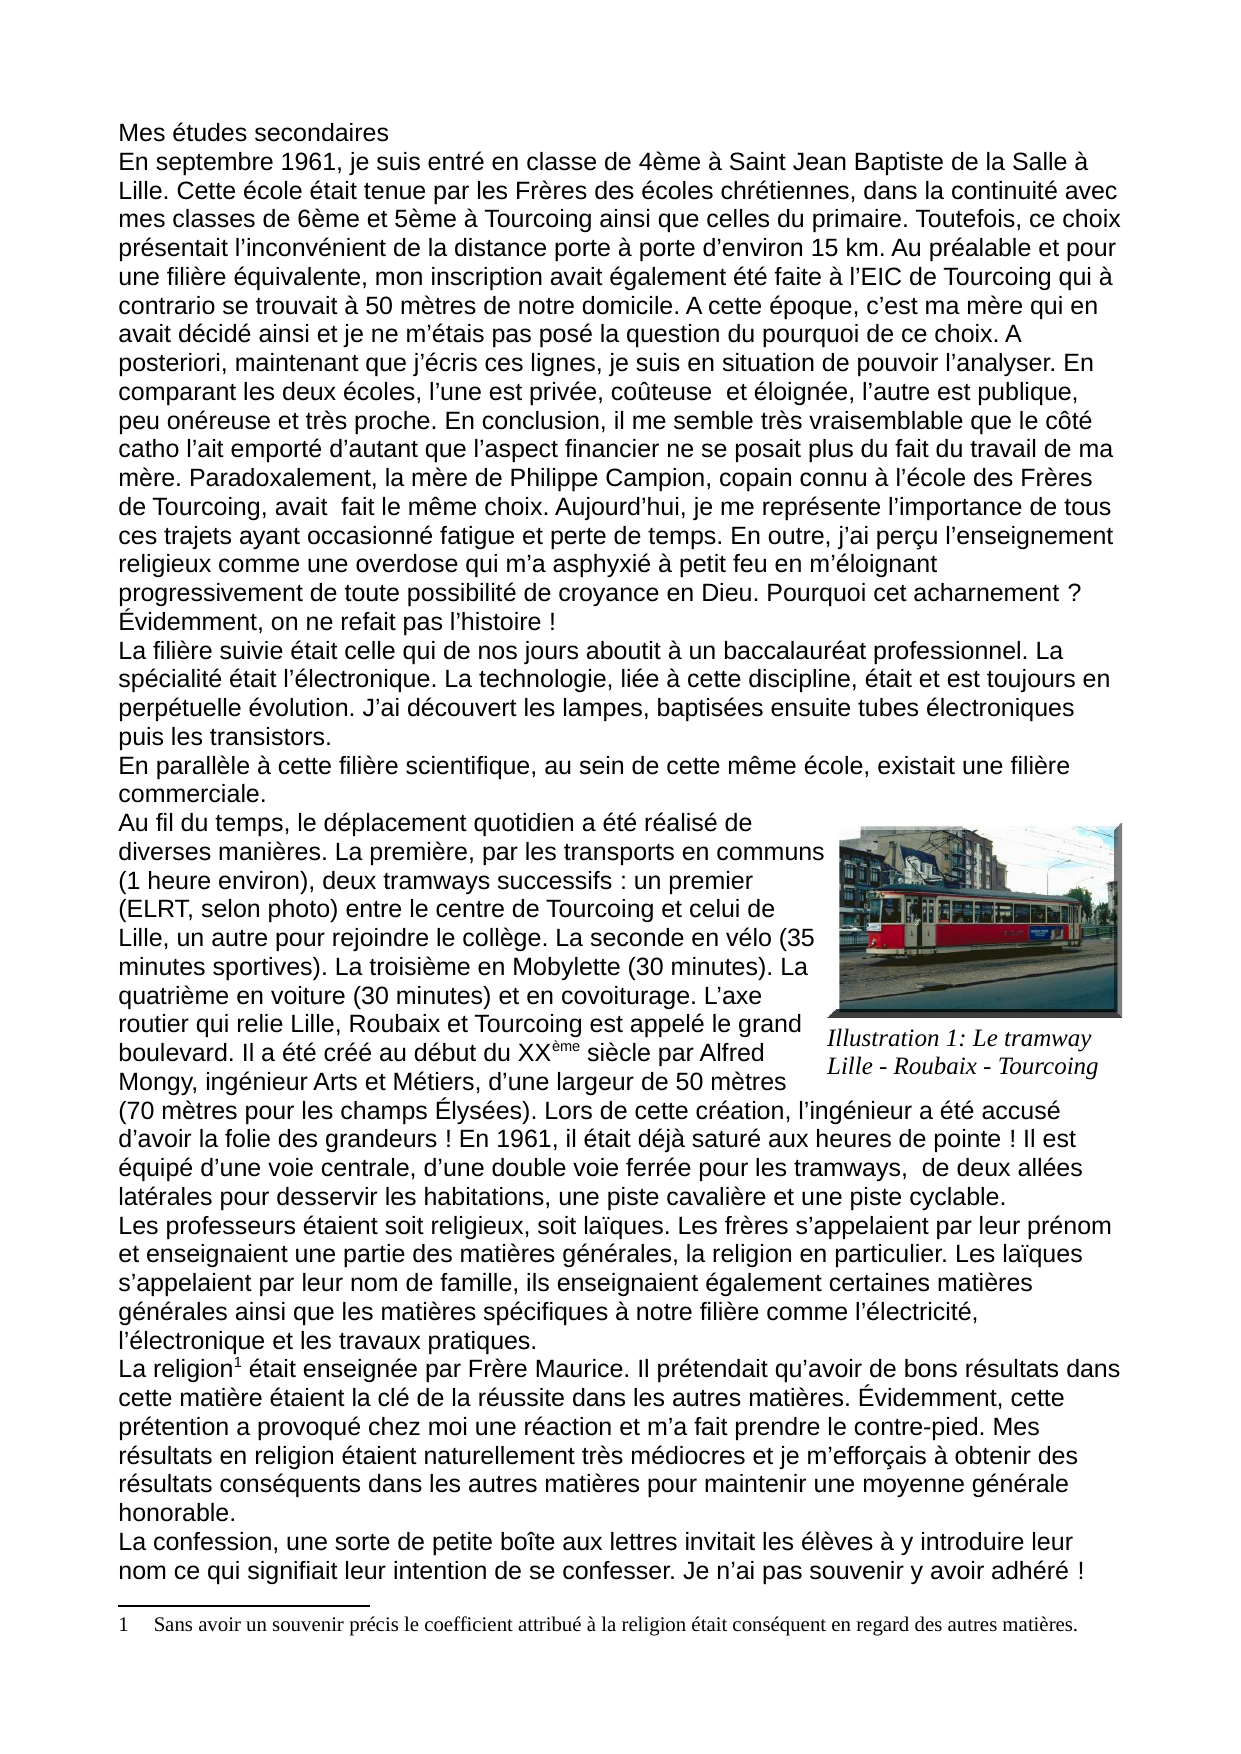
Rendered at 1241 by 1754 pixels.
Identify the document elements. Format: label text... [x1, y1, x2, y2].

text Au fil du temps, le déplacement quotidien a été réalisé de diverses manières. La première, par les transports en communs (1 heure environ), deux tramways successifs : un premier (ELRT, selon photo) entre le centre de Tourcoing et celui de Lille, un autre pour rejoindre le collège. La seconde en vélo (35 minutes sportives). La troisième en Mobylette (30 minutes). La quatrième en voiture (30 minutes) et en covoiturage. L’axe routier qui relie Lille, Roubaix et Tourcoing est appelé le grand boulevard. Il a été créé au début du XXème siècle par Alfred Mongy, ingénieur Arts et Métiers, d’une largeur de 50 mètres (70 mètres pour les champs Élysées). Lors de cette création, l’ingénieur a été accusé d’avoir la folie des grandeurs ! En 1961, il était déjà saturé aux heures de pointe ! Il est équipé d’une voie centrale, d’une double voie ferrée pour les tramways, de deux allées latérales pour desservir les habitations, une piste cavalière et une piste cyclable. [118, 808, 1122, 1211]
text Sans avoir un souvenir précis le coefficient attribué à la religion était conséquent en regard des autres matières. [118, 1612, 1122, 1636]
text En parallèle à cette filière scientifique, au sein de cette même école, existait une filière commerciale. [118, 751, 1122, 808]
text Illustration 1: Le tramway Lille - Roubaix - Tourcoing [827, 1018, 1122, 1080]
text La religion était enseignée par Frère Maurice. Il prétendait qu’avoir de bons résultats dans cette matière étaient la clé de la réussite dans les autres matières. Évidemment, cette prétention a provoqué chez moi une réaction et m’a fait prendre le contre-pied. Mes résultats en religion étaient naturellement très médiocres et je m’efforçais à obtenir des résultats conséquents dans les autres matières pour maintenir une moyenne générale honorable. [118, 1354, 1122, 1527]
text La confession, une sorte de petite boîte aux lettres invitait les élèves à y introduire leur nom ce qui signifiait leur intention de se confesser. Je n’ai pas souvenir y avoir adhéré ! [118, 1527, 1122, 1584]
text En septembre 1961, je suis entré en classe de 4ème à Saint Jean Baptiste de la Salle à Lille. Cette école était tenue par les Frères des écoles chrétiennes, dans la continuité avec mes classes de 6ème et 5ème à Tourcoing ainsi que celles du primaire. Toutefois, ce choix présentait l’inconvénient de la distance porte à porte d’environ 15 km. Au préalable et pour une filière équivalente, mon inscription avait également été faite à l’EIC de Tourcoing qui à contrario se trouvait à 50 mètres de notre domicile. A cette époque, c’est ma mère qui en avait décidé ainsi et je ne m’étais pas posé la question du pourquoi de ce choix. A posteriori, maintenant que j’écris ces lignes, je suis en situation de pouvoir l’analyser. En comparant les deux écoles, l’une est privée, coûteuse et éloignée, l’autre est publique, peu onéreuse et très proche. En conclusion, il me semble très vraisemblable que le côté catho l’ait emporté d’autant que l’aspect financier ne se posait plus du fait du travail de ma mère. Paradoxalement, la mère de Philippe Campion, copain connu à l’école des Frères de Tourcoing, avait fait le même choix. Aujourd’hui, je me représente l’importance de tous ces trajets ayant occasionné fatigue et perte de temps. En outre, j’ai perçu l’enseignement religieux comme une overdose qui m’a asphyxié à petit feu en m’éloignant progressivement de toute possibilité de croyance en Dieu. Pourquoi cet acharnement ? Évidemment, on ne refait pas l’histoire ! [118, 147, 1122, 636]
picture [826, 820, 1123, 1018]
text La filière suivie était celle qui de nos jours aboutit à un baccalauréat professionnel. La spécialité était l’électronique. La technologie, liée à cette discipline, était et est toujours en perpétuelle évolution. J’ai découvert les lampes, baptisées ensuite tubes électroniques puis les transistors. [118, 636, 1122, 751]
text Mes études secondaires [118, 118, 1122, 147]
text Les professeurs étaient soit religieux, soit laïques. Les frères s’appelaient par leur prénom et enseignaient une partie des matières générales, la religion en particulier. Les laïques s’appelaient par leur nom de famille, ils enseignaient également certaines matières générales ainsi que les matières spécifiques à notre filière comme l’électricité, l’électronique et les travaux pratiques. [118, 1211, 1122, 1354]
